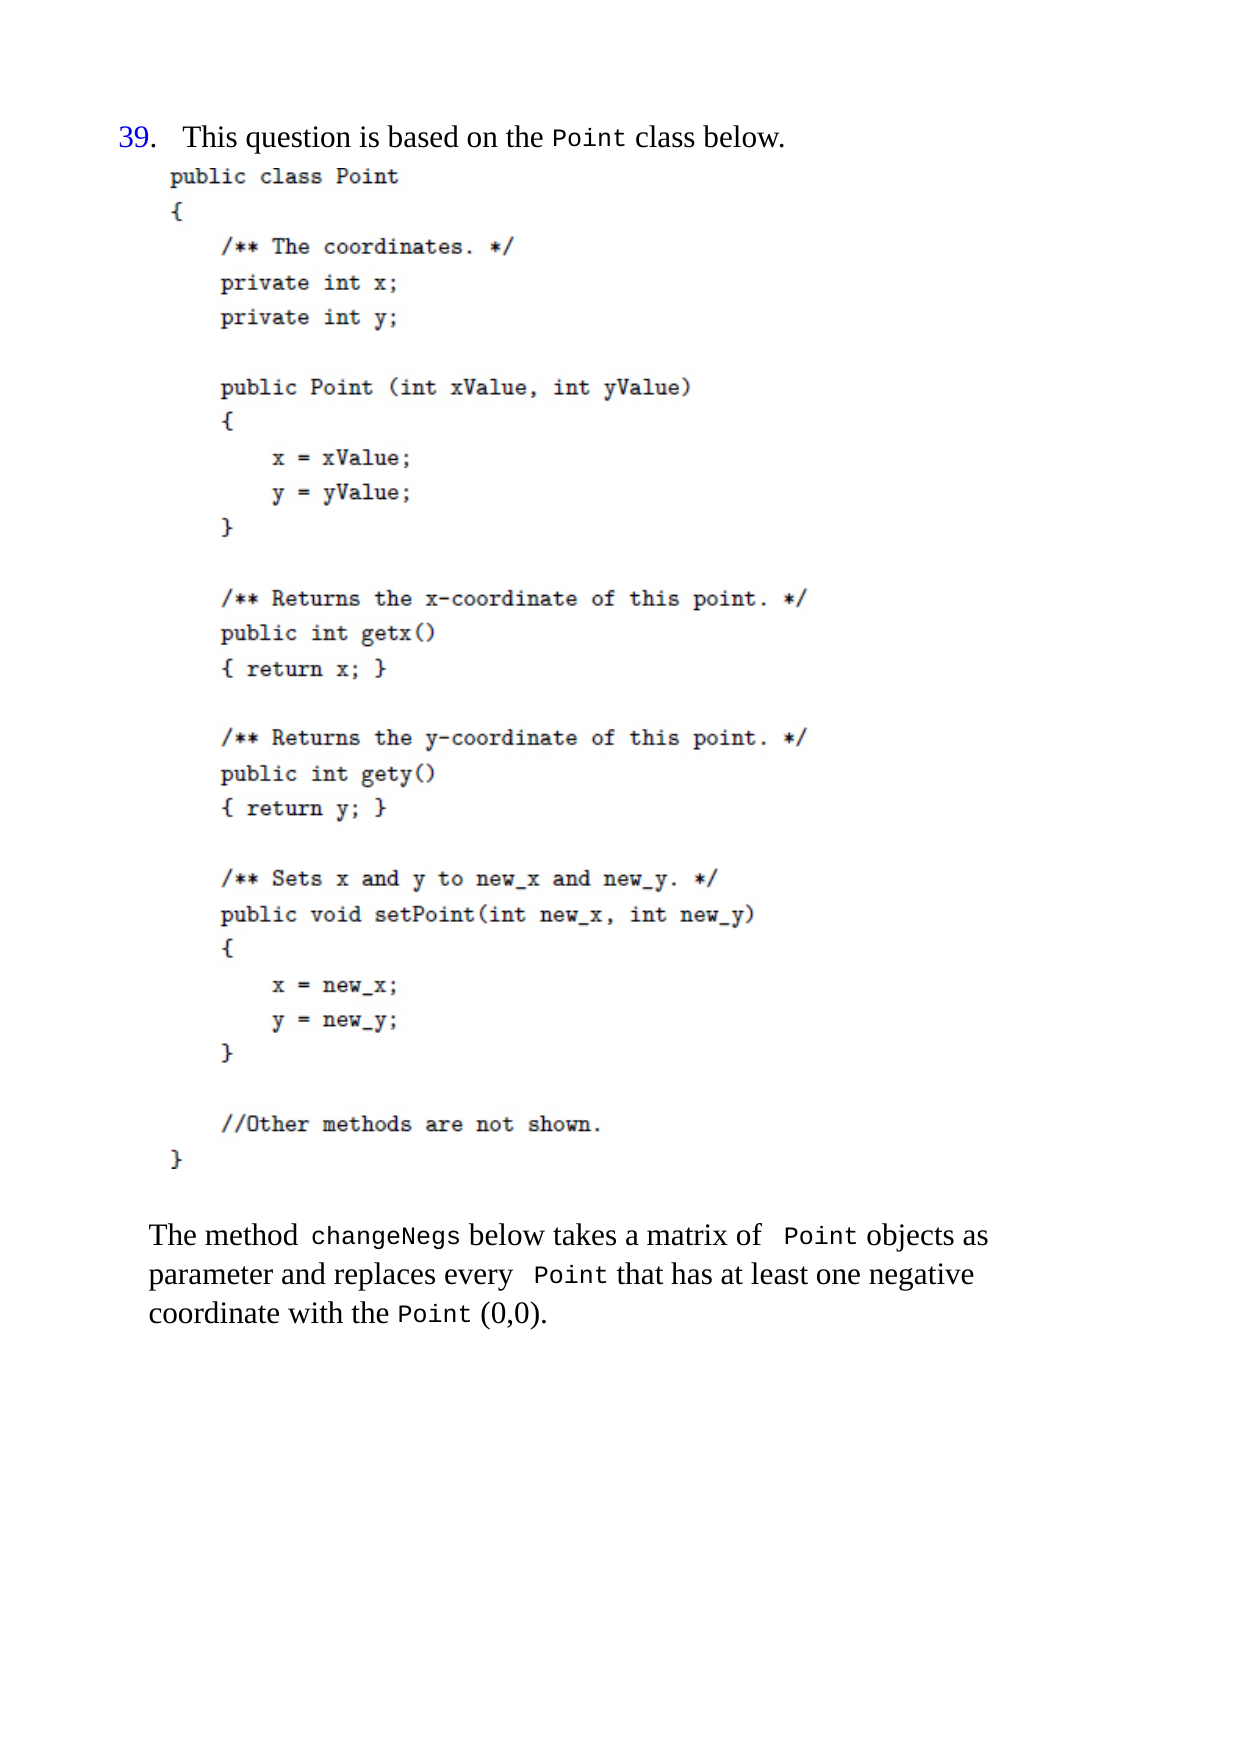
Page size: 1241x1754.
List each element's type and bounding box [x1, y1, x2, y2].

picture [169, 168, 809, 1169]
